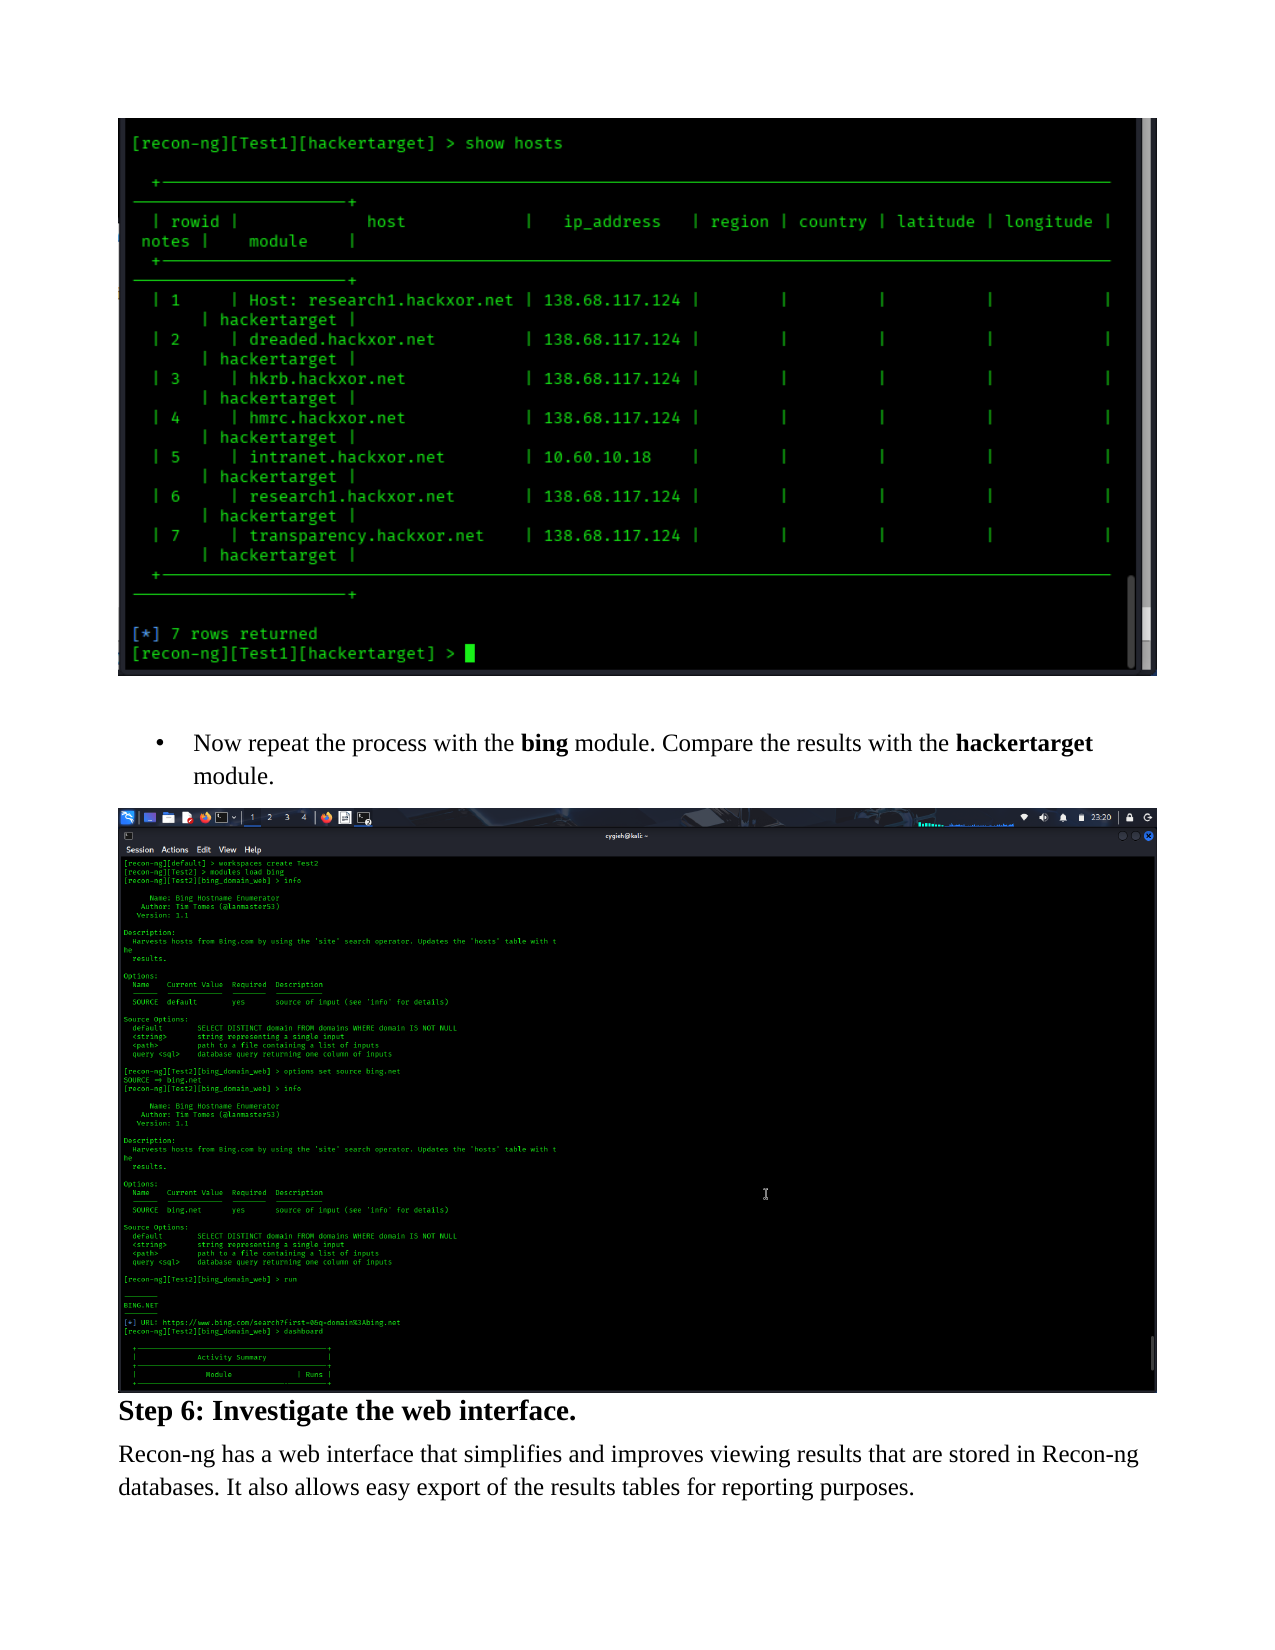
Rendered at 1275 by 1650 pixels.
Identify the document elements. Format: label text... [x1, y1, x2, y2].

text Recon-ng has a web interface that simplifies and improves viewing results that are stored in Recon-ng databases. It also allows easy export of the results tables for reporting purposes. [118, 1439, 1157, 1501]
subtitle Step 6: Investigate the web interface. [118, 1393, 1157, 1426]
list Now repeat the process with the bing module. Compare the results with the hackertarget module. [156, 728, 1157, 790]
picture [118, 808, 1157, 1393]
picture [118, 118, 1157, 676]
